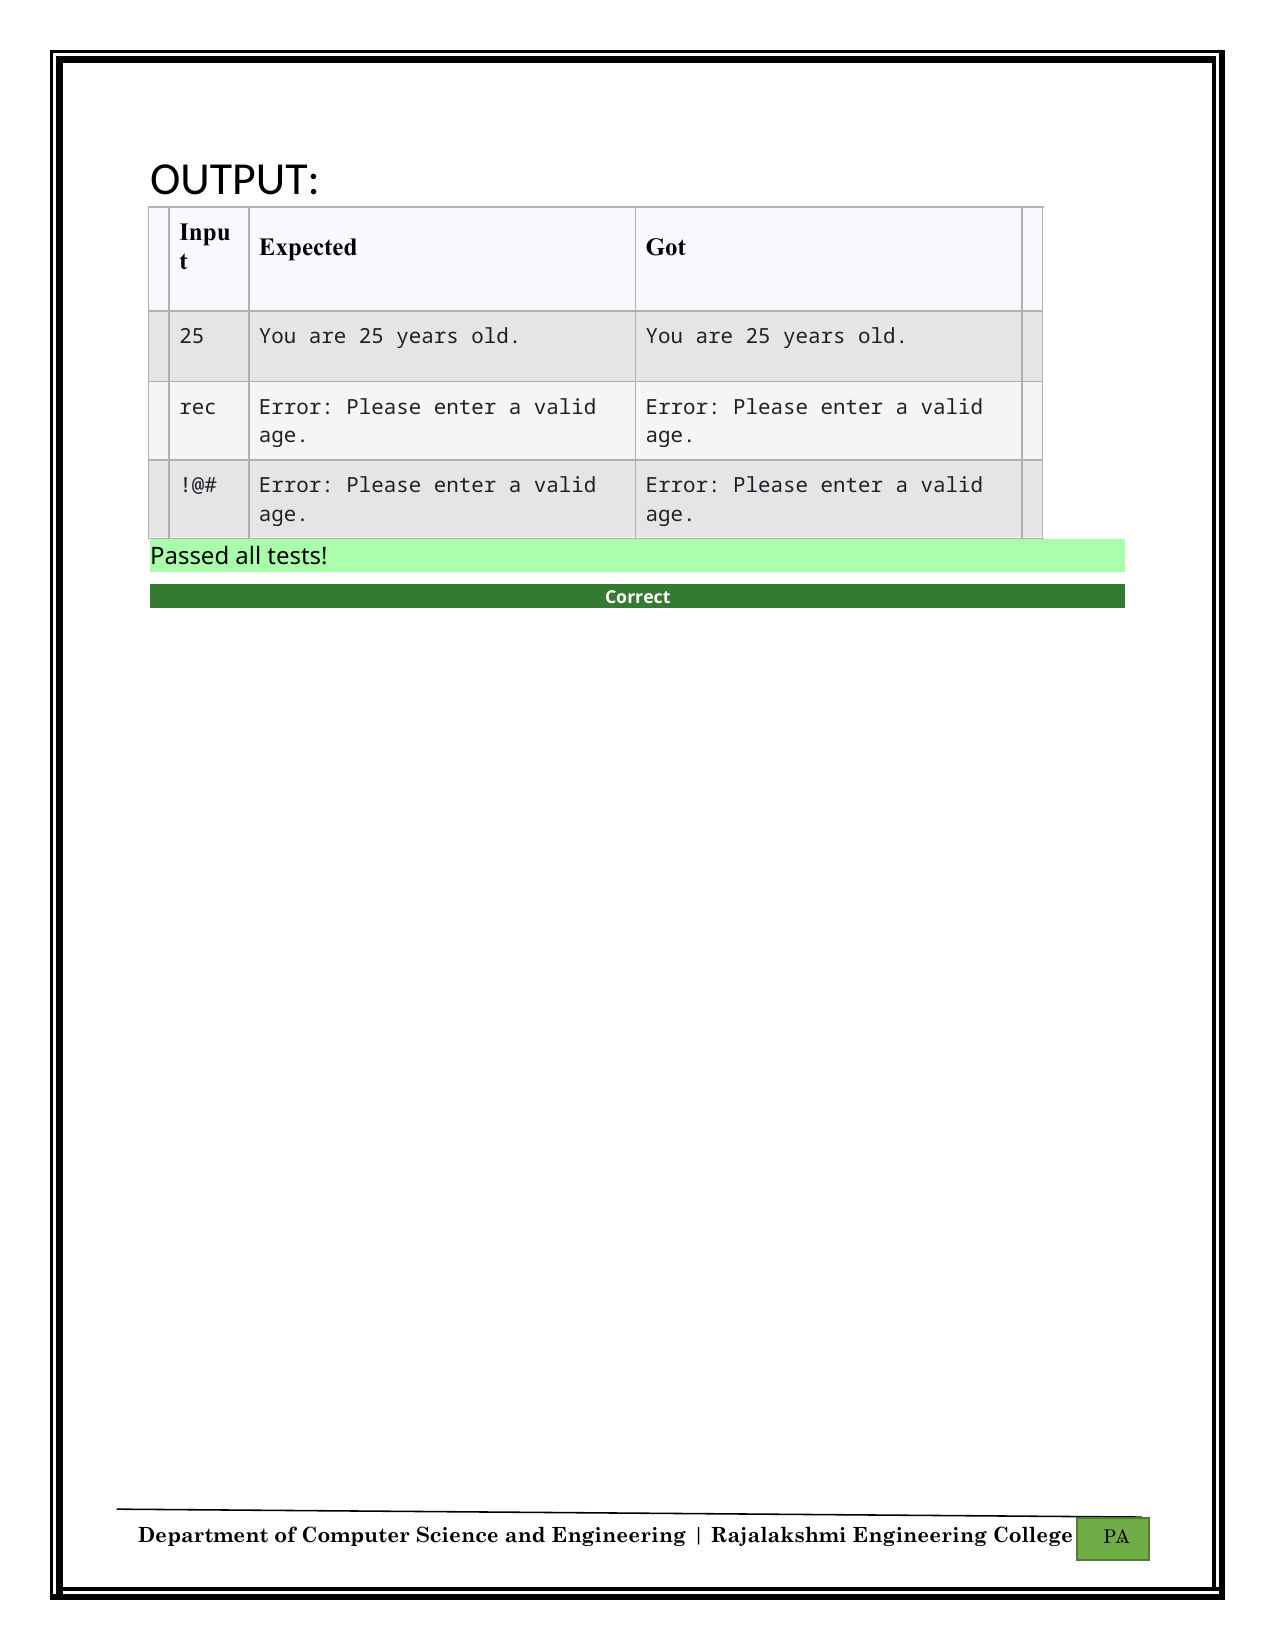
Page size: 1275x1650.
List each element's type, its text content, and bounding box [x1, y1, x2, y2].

table_cell [1023, 312, 1042, 381]
table_cell [149, 312, 168, 381]
table_cell Error: Please enter a valid age. [250, 382, 635, 459]
text Correct [150, 584, 1125, 608]
table_cell [1023, 382, 1042, 459]
table_cell [1023, 461, 1042, 537]
table_header [149, 208, 168, 310]
table_cell Error: Please enter a valid age. [636, 461, 1021, 537]
table_header [1023, 208, 1042, 310]
table_cell rec [170, 382, 248, 459]
table_cell [149, 461, 168, 537]
text Passed all tests! [150, 539, 1125, 572]
table_header Got [636, 208, 1021, 310]
text OUTPUT: [150, 150, 1125, 206]
table_cell !@# [170, 461, 248, 537]
table_cell You are 25 years old. [636, 312, 1021, 381]
table_header Input [170, 208, 248, 310]
table_header Expected [250, 208, 635, 310]
table_cell You are 25 years old. [250, 312, 635, 381]
table_cell Error: Please enter a valid age. [250, 461, 635, 537]
table_cell [149, 382, 168, 459]
table_cell Error: Please enter a valid age. [636, 382, 1021, 459]
table_cell 25 [170, 312, 248, 381]
